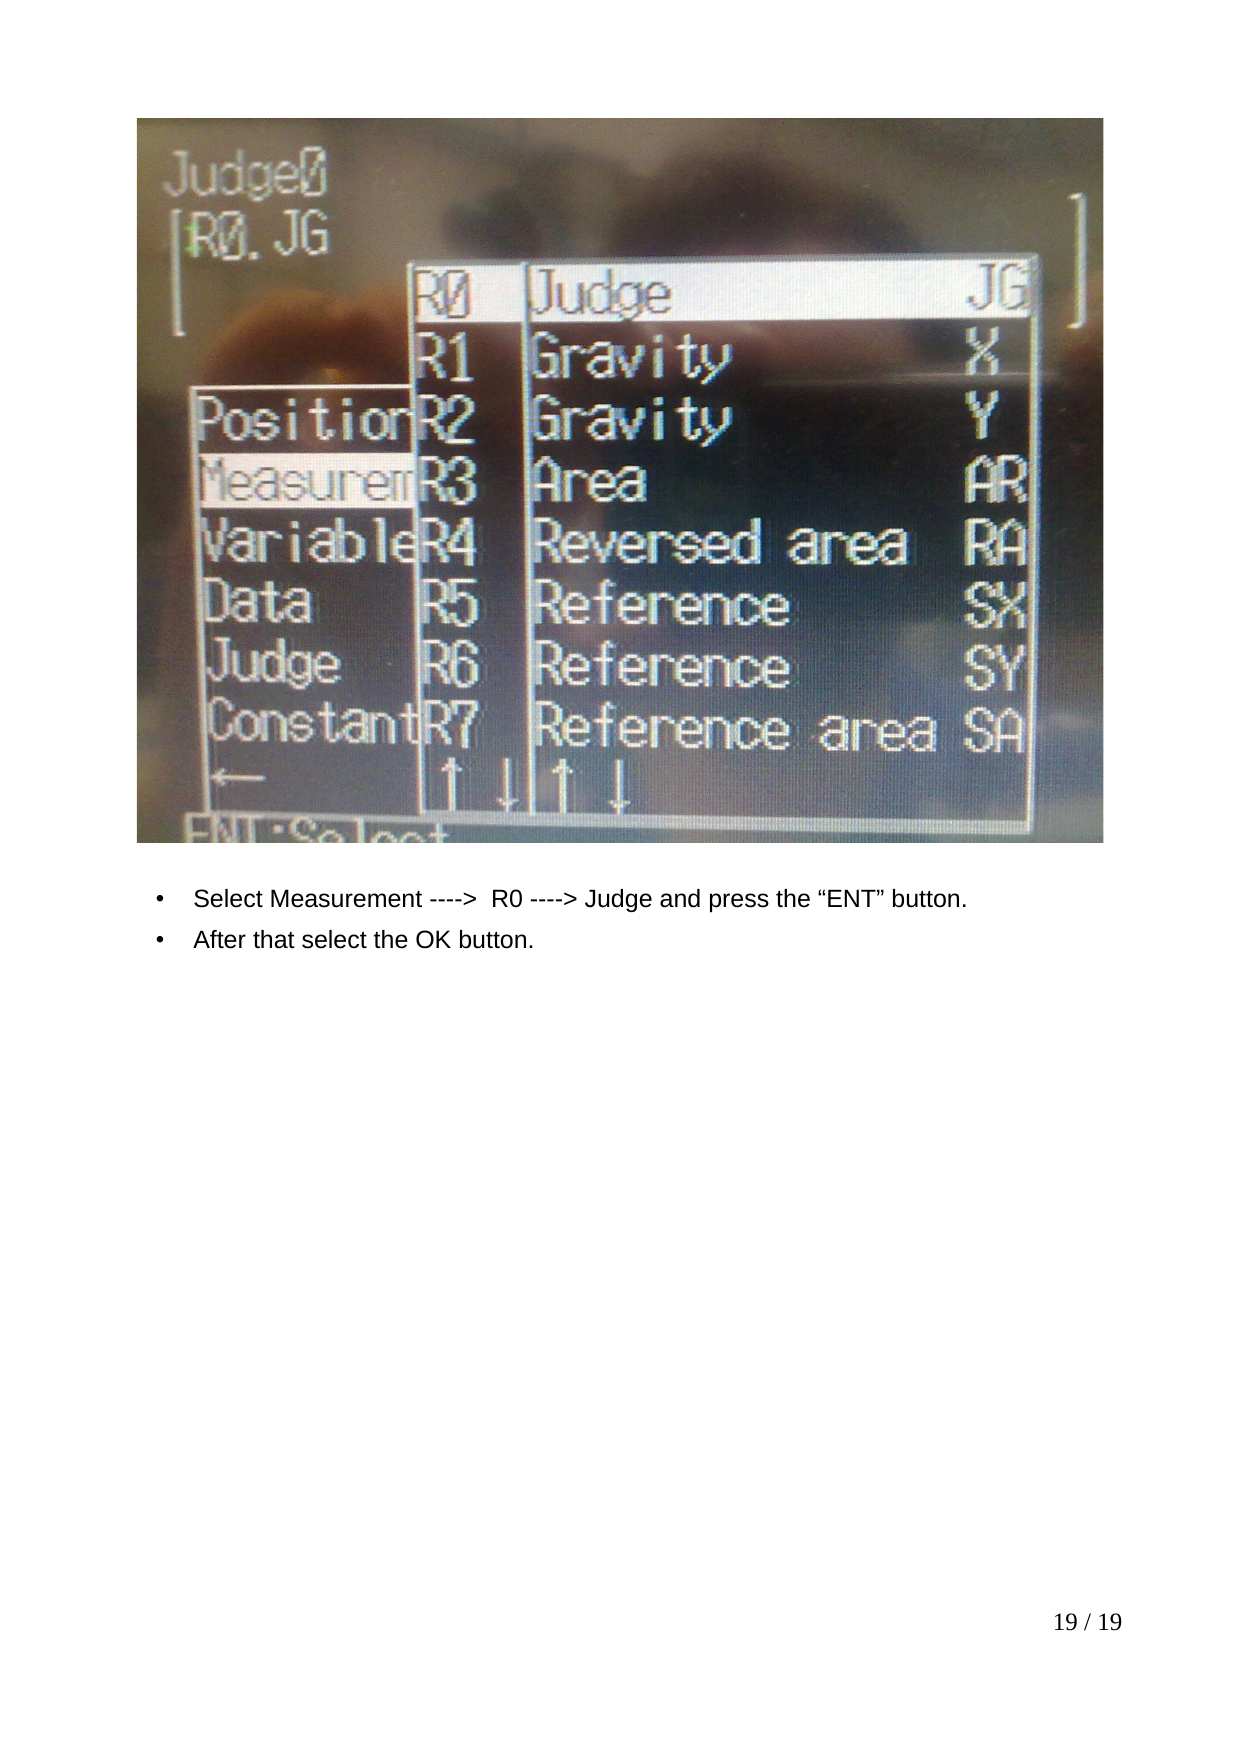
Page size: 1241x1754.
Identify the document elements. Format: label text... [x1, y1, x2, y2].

picture [136, 118, 1104, 843]
list Select Measurement ----> R0 ----> Judge and press the “ENT” button. [156, 884, 1122, 913]
list After that select the OK button. [156, 926, 1122, 954]
